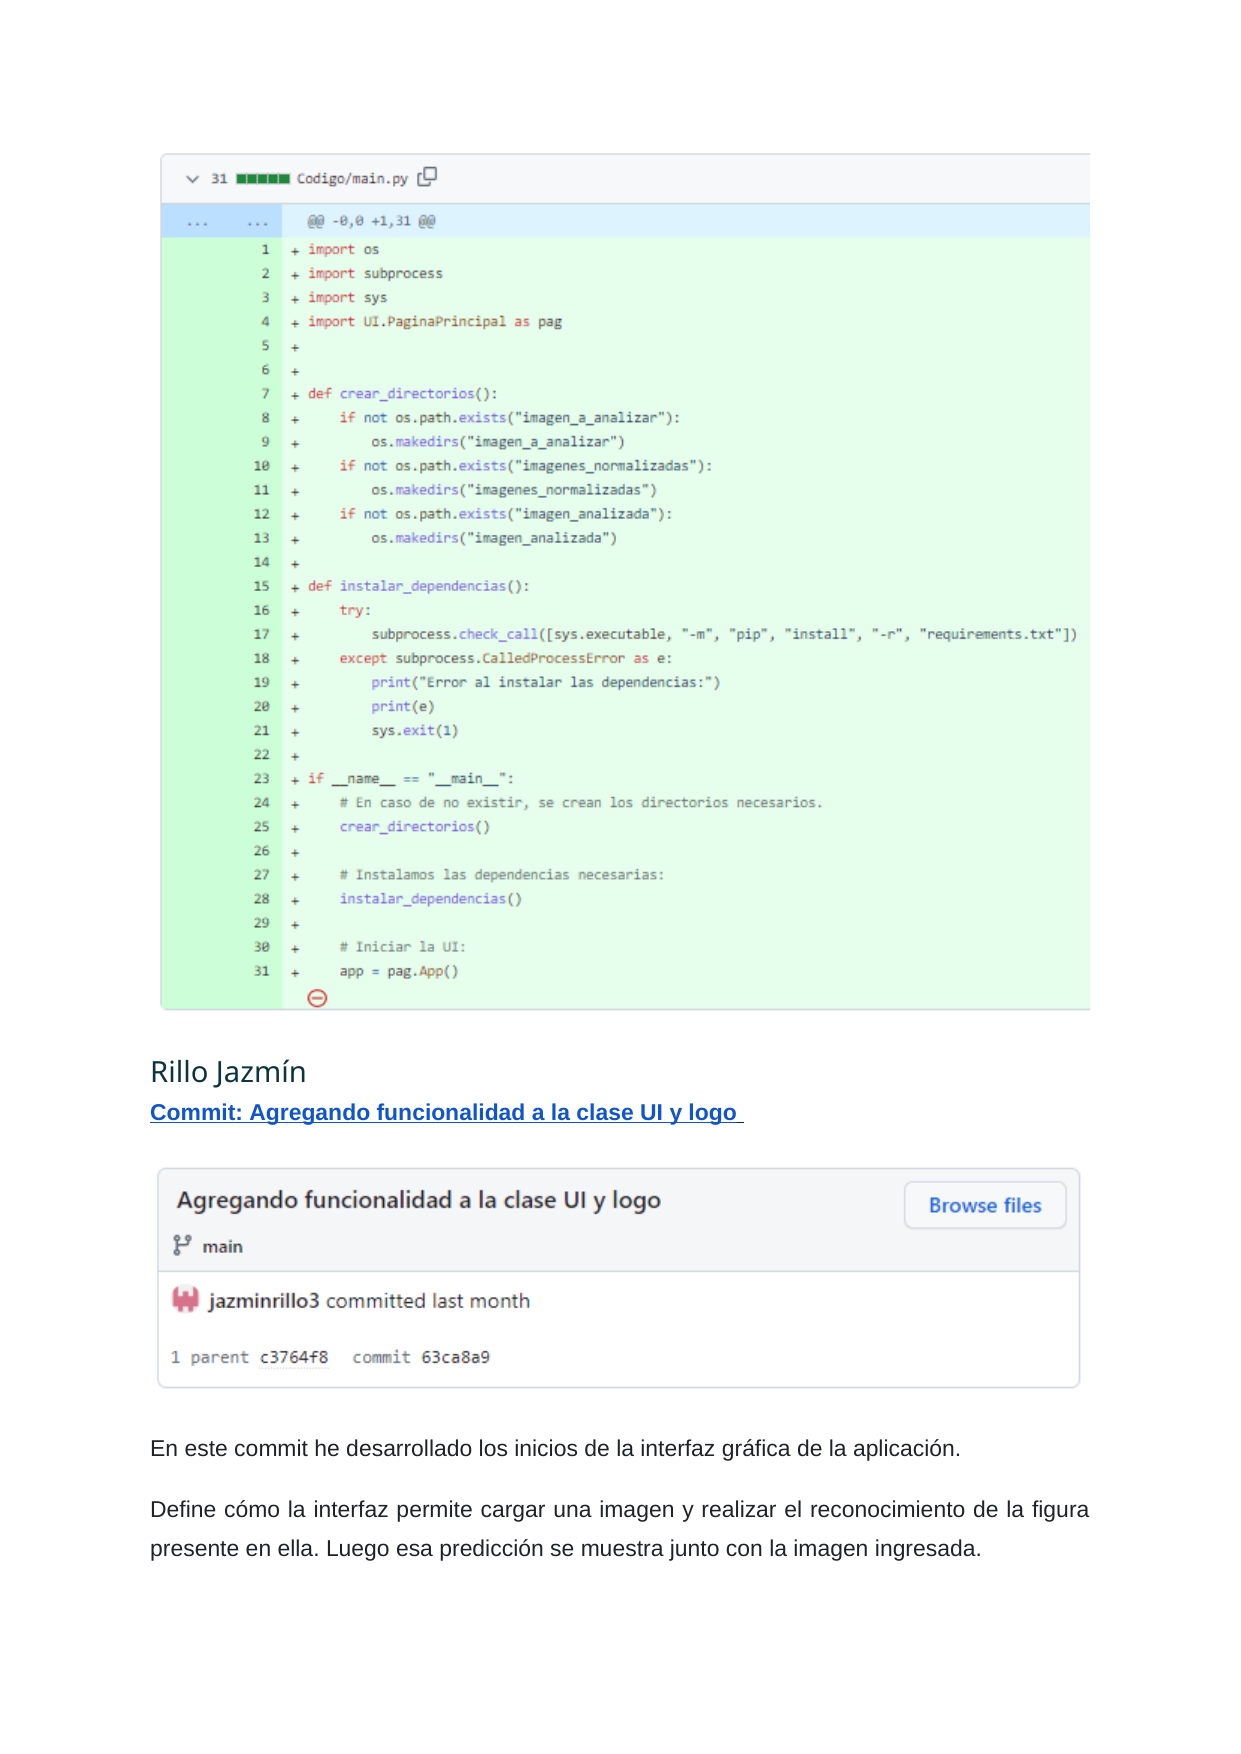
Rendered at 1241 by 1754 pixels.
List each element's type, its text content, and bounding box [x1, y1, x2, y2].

picture [150, 150, 1091, 1015]
subtitle Rillo Jazmín [150, 1051, 1090, 1091]
text Commit: Agregando funcionalidad a la clase UI y logo [150, 1099, 1090, 1125]
text En este commit he desarrollado los inicios de la interfaz gráfica de la aplicación. [150, 1435, 1090, 1462]
picture [150, 1159, 1091, 1399]
text Define cómo la interfaz permite cargar una imagen y realizar el reconocimiento de la figura presente en ella. Luego esa predicción se muestra junto con la imagen ingresada. [150, 1496, 1090, 1562]
